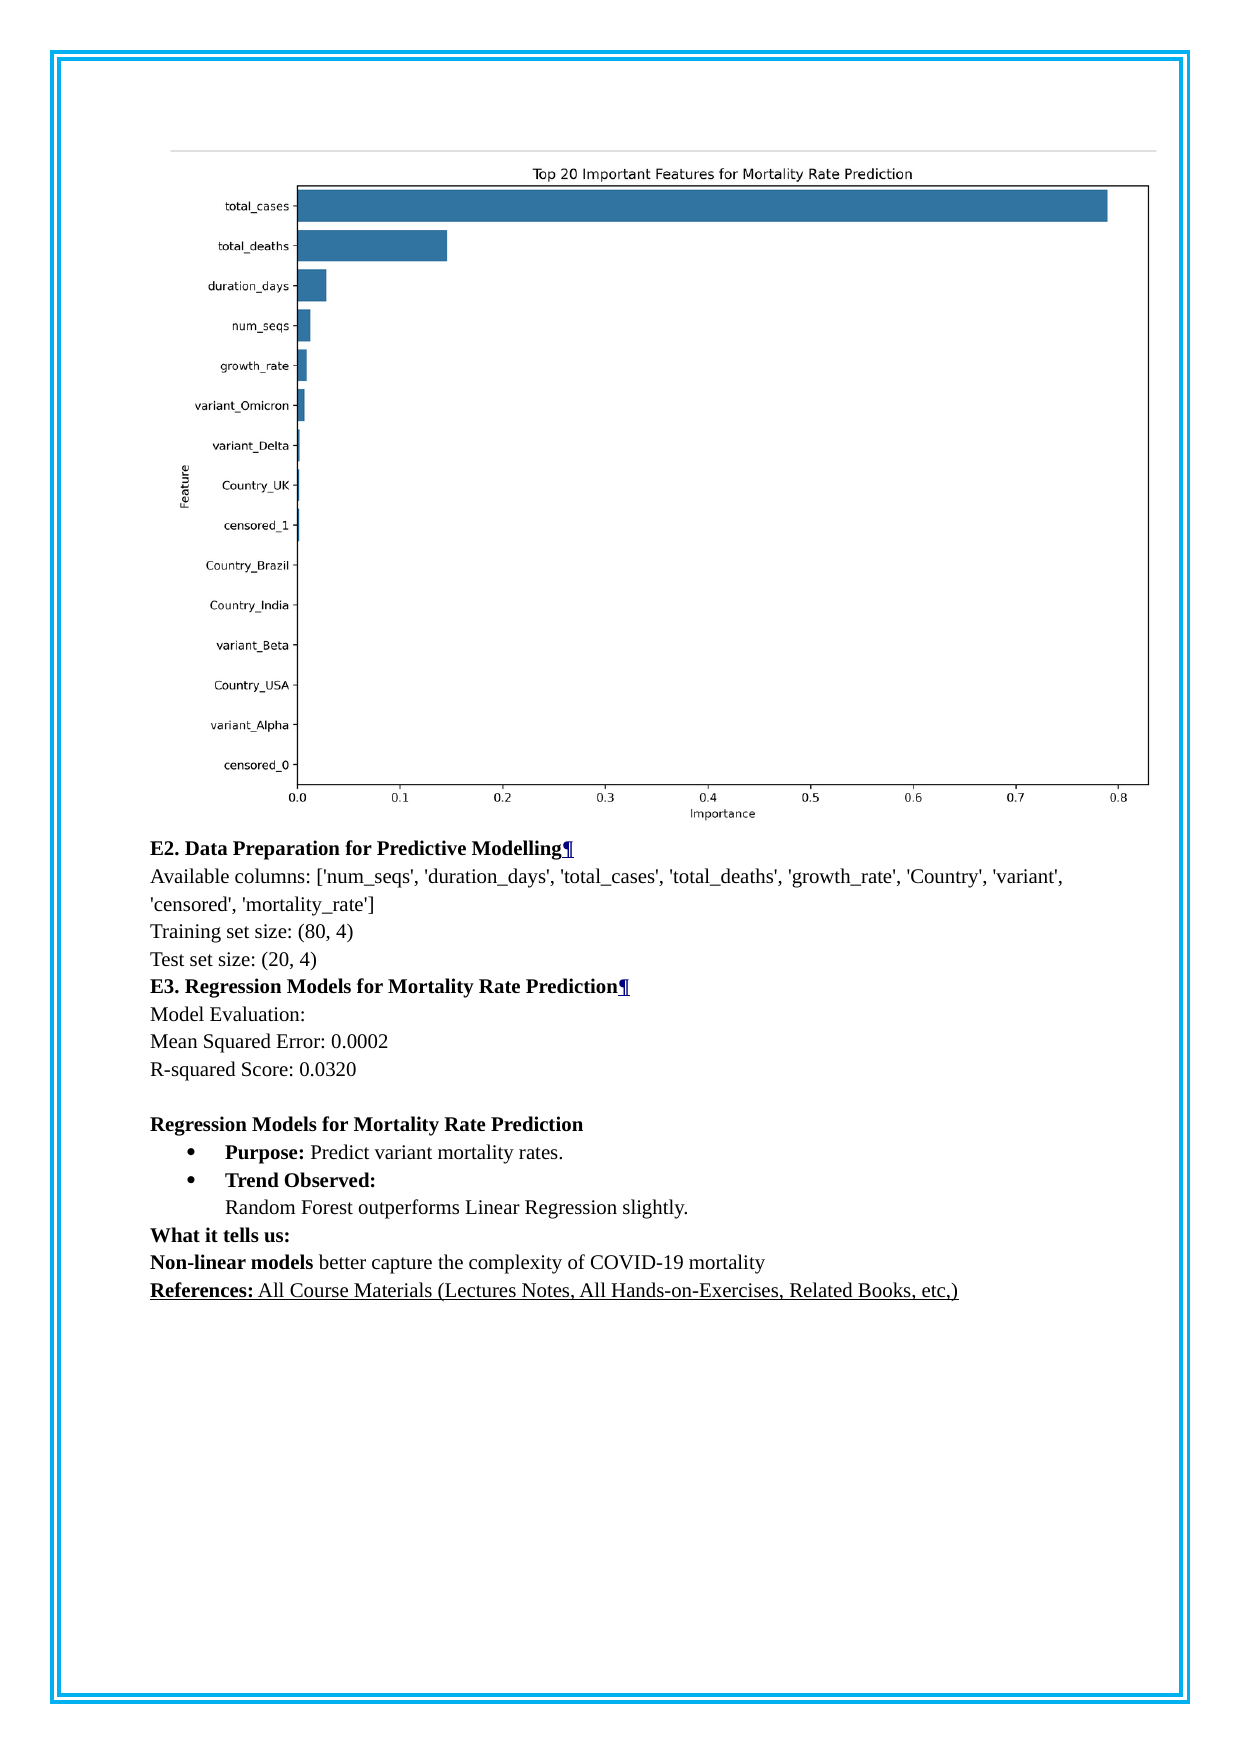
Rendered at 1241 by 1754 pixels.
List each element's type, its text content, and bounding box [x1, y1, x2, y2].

text Model Evaluation: [150, 1002, 1090, 1026]
text Test set size: (20, 4) [150, 947, 1090, 971]
text Training set size: (80, 4) [150, 919, 1090, 943]
list Trend Observed: Random Forest outperforms Linear Regression slightly. [187, 1167, 1090, 1219]
text Mean Squared Error: 0.0002 [150, 1029, 1090, 1053]
list Purpose: Predict variant mortality rates. [187, 1140, 1090, 1164]
text Available columns: ['num_seqs', 'duration_days', 'total_cases', 'total_deaths', 'growth_rate', 'Country', 'variant', 'censored', 'mortality_rate'] [150, 864, 1090, 916]
text Regression Models for Mortality Rate Prediction [150, 1112, 1090, 1136]
text R-squared Score: 0.0320 [150, 1057, 1090, 1081]
text E2. Data Preparation for Predictive Modelling¶ [150, 836, 1090, 860]
text E3. Regression Models for Mortality Rate Prediction¶ [150, 974, 1090, 998]
text What it tells us: Non-linear models better capture the complexity of COVID-19 mortality [150, 1223, 1090, 1274]
text References: All Course Materials (Lectures Notes, All Hands-on-Exercises, Related Books, etc,) [150, 1278, 1090, 1302]
